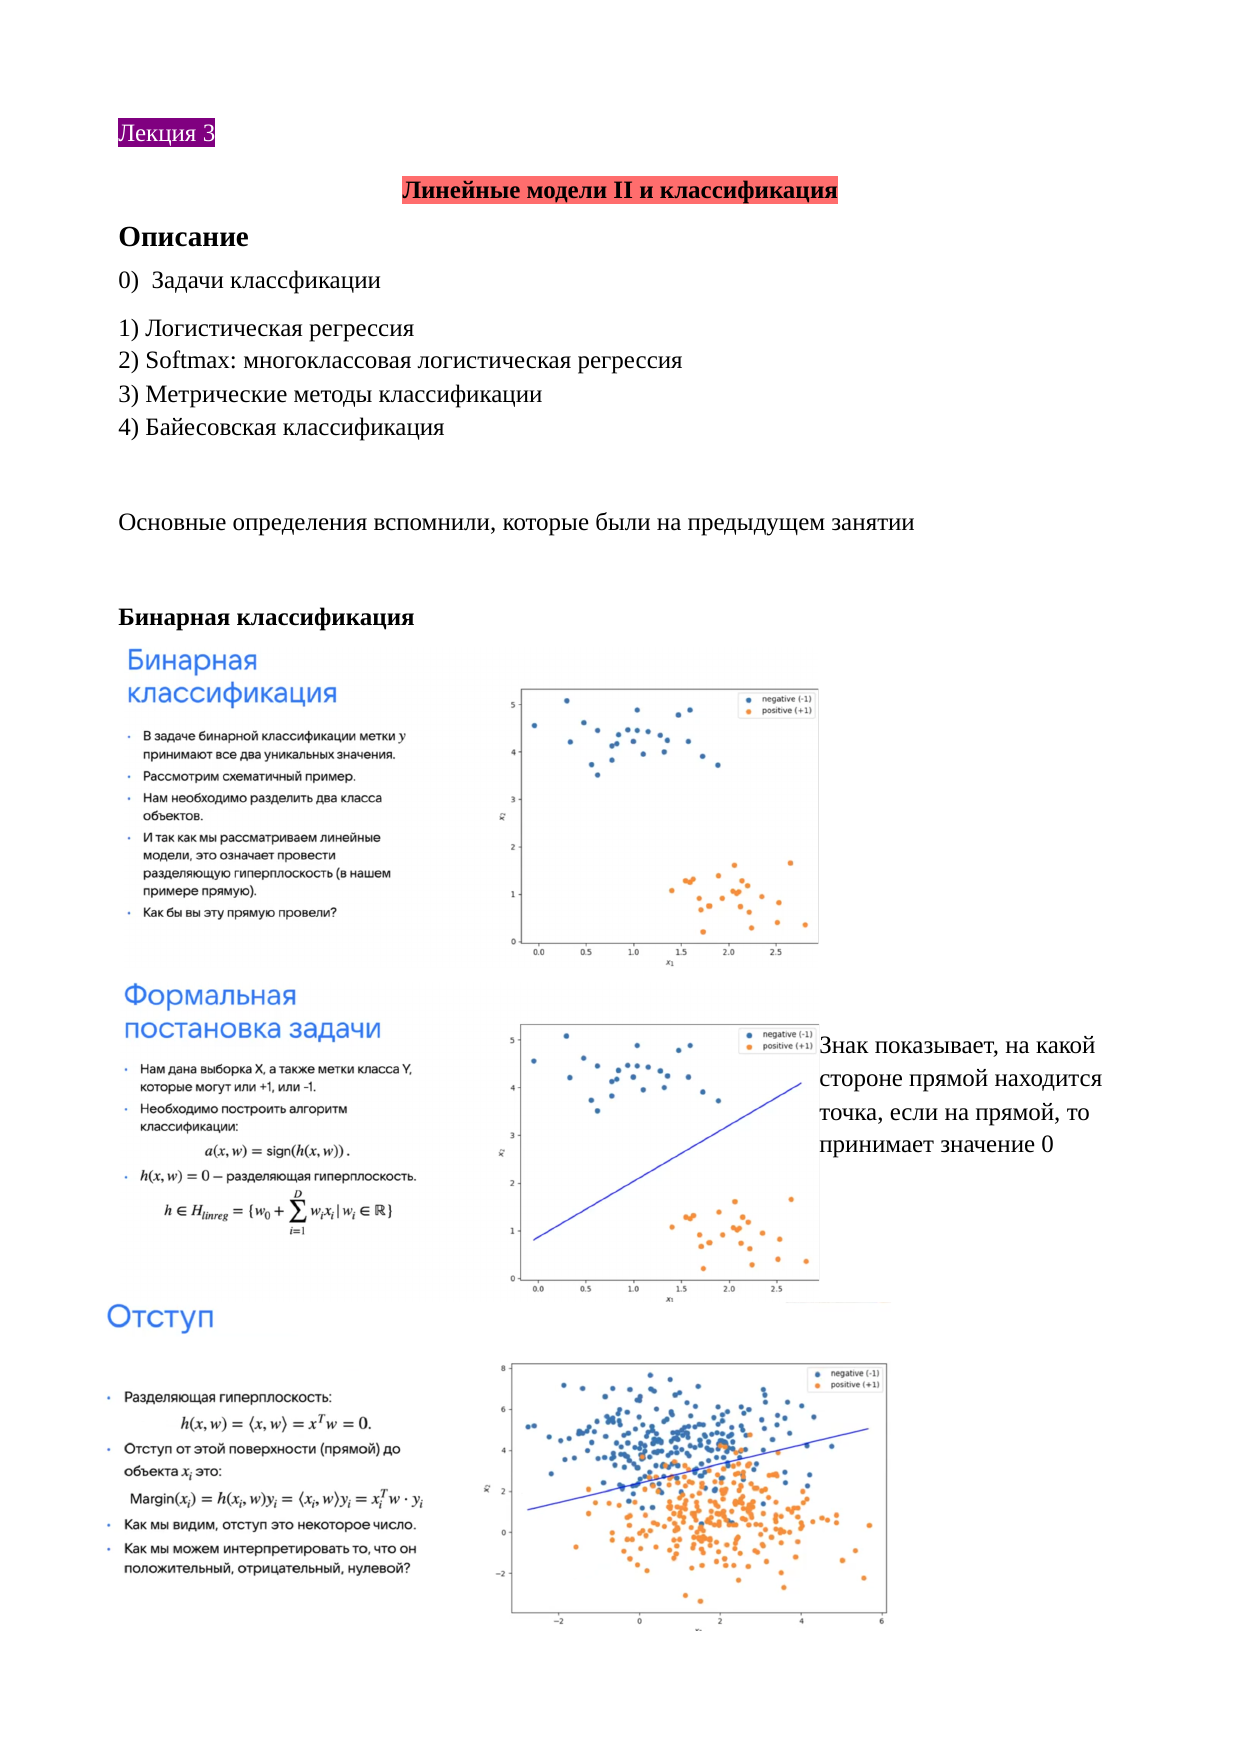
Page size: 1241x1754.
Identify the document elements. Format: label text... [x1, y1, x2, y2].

text 1) Логистическая регрессия 2) Softmax: многоклассовая логистическая регрессия 3) Метрические методы классификации 4) Байесовская классификация [118, 313, 1122, 440]
text Знак показывает, на какой стороне прямой находится точка, если на прямой, то принимает значение 0 [820, 1031, 1122, 1158]
picture [102, 982, 892, 1631]
picture [123, 647, 819, 968]
text Линейные модели II и классификация [118, 176, 1122, 204]
text Бинарная классификация [118, 602, 1122, 631]
text Основные определения вспомнили, которые были на предыдущем занятии [118, 507, 1122, 536]
text 0) Задачи классфикации [118, 265, 1122, 294]
text Лекция 3 [118, 118, 1122, 147]
subtitle Описание [118, 219, 1122, 252]
